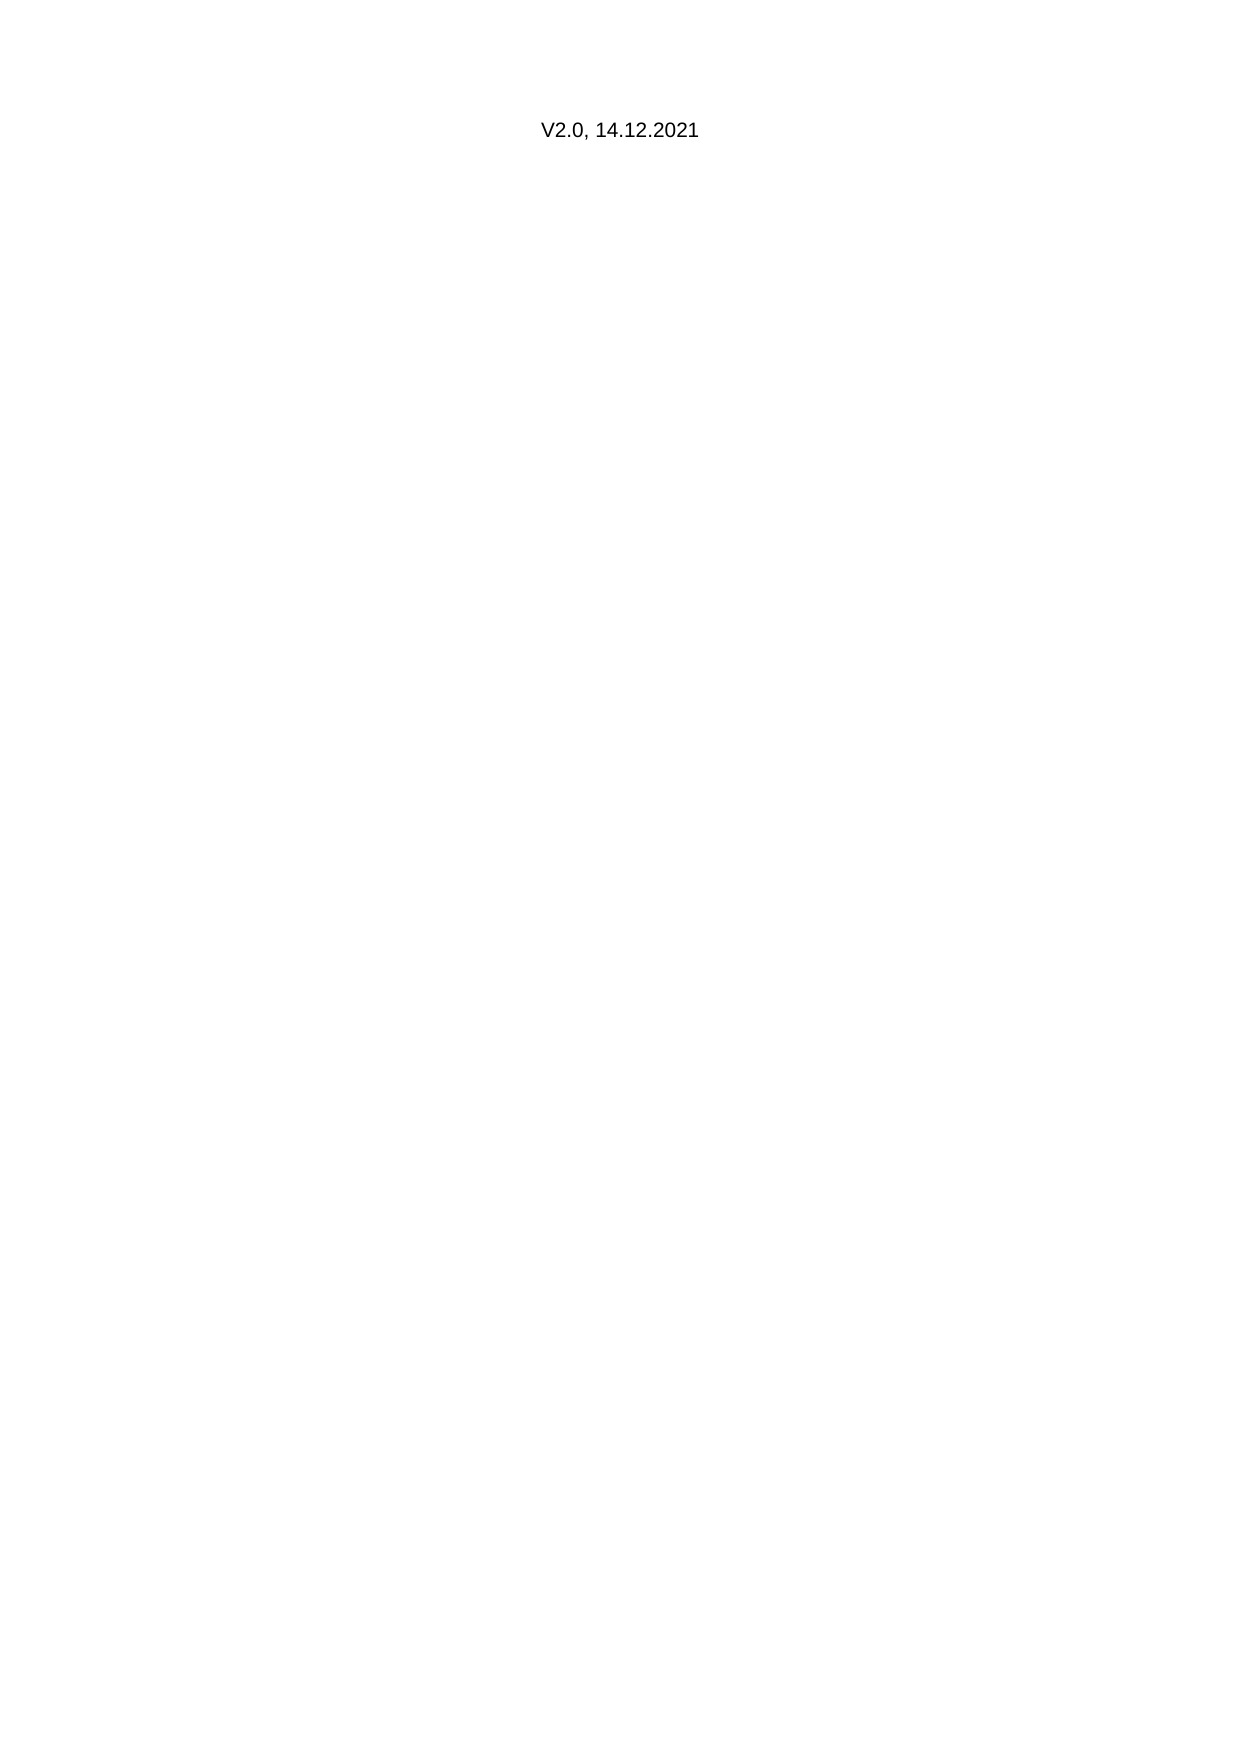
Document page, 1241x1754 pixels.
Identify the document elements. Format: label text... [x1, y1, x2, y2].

text V2.0, 14.12.2021 [118, 118, 1122, 142]
